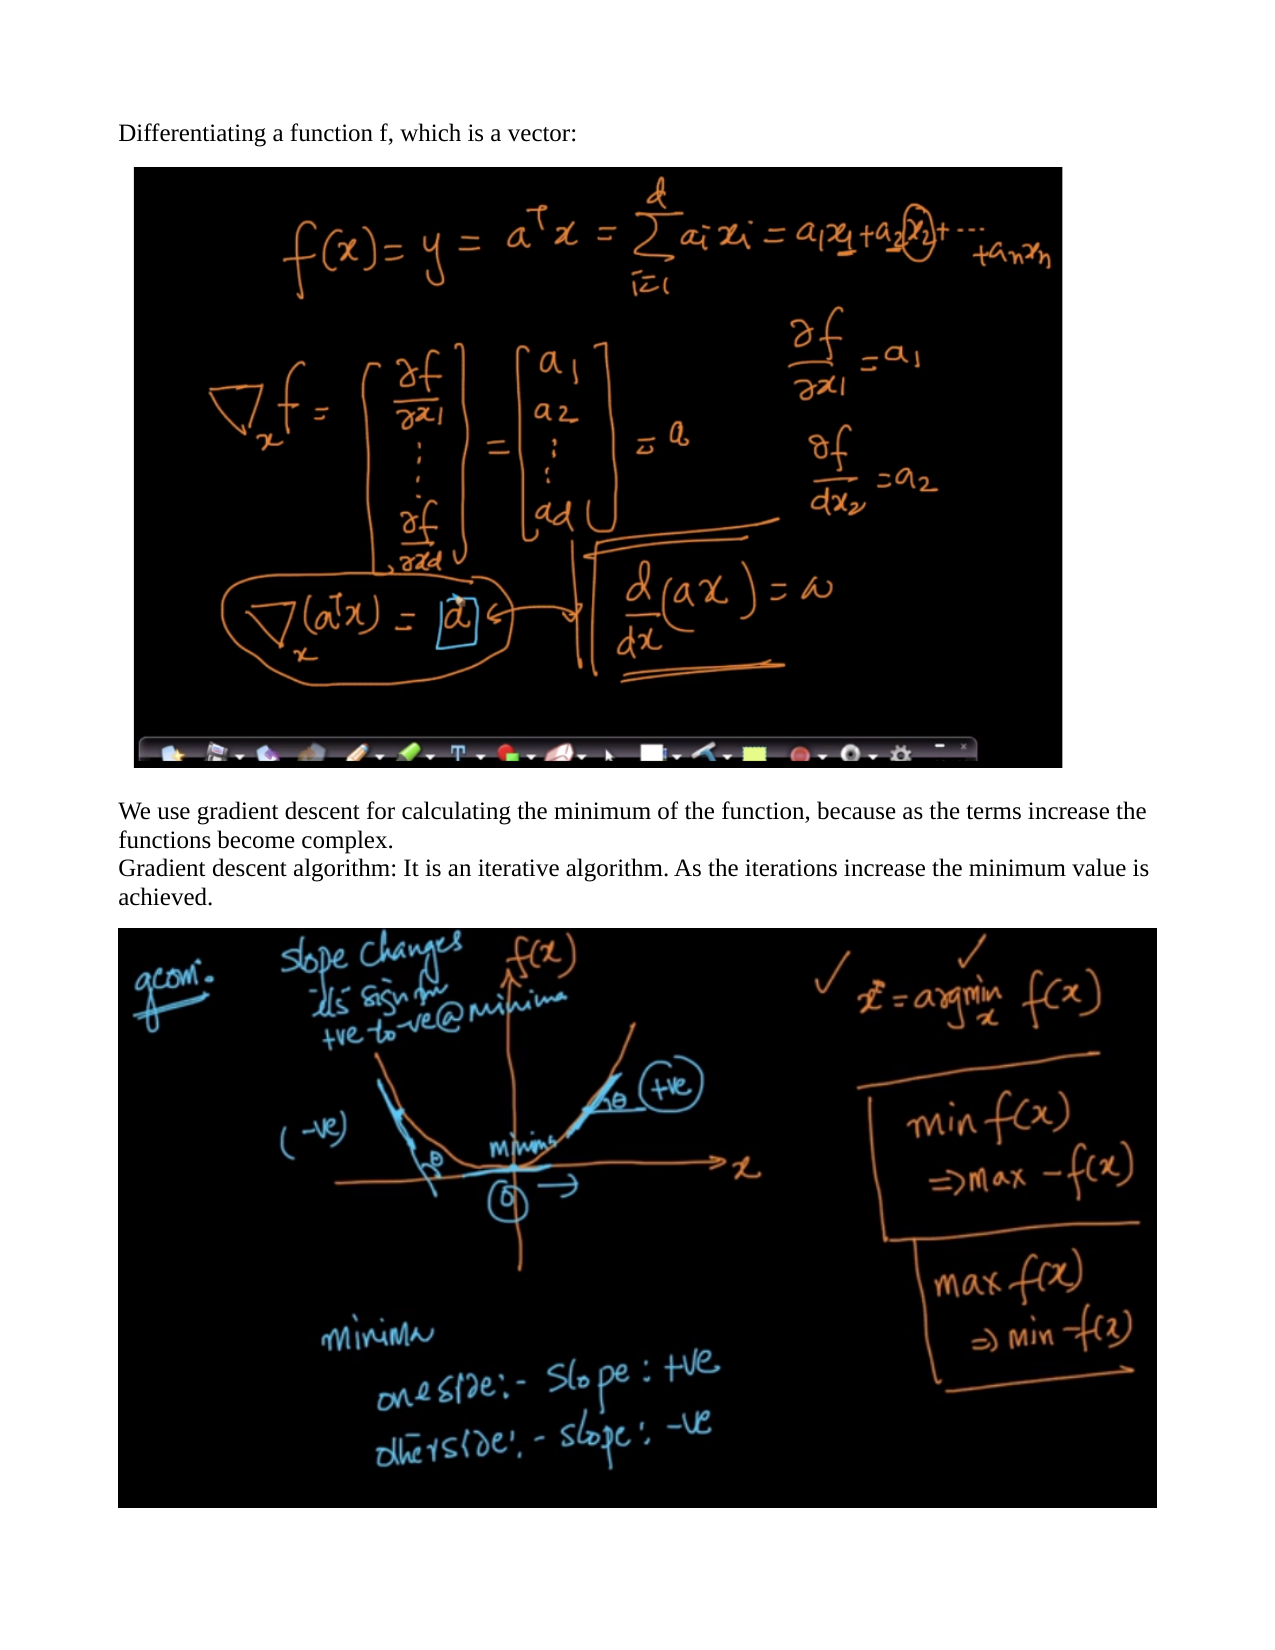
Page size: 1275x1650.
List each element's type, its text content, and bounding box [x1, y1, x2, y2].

picture [133, 167, 1063, 768]
text Differentiating a function f, which is a vector: [118, 118, 1157, 147]
text We use gradient descent for calculating the minimum of the function, because as the terms increase the functions become complex. [118, 796, 1157, 853]
picture [118, 928, 1157, 1508]
text Gradient descent algorithm: It is an iterative algorithm. As the iterations increase the minimum value is achieved. [118, 853, 1157, 911]
